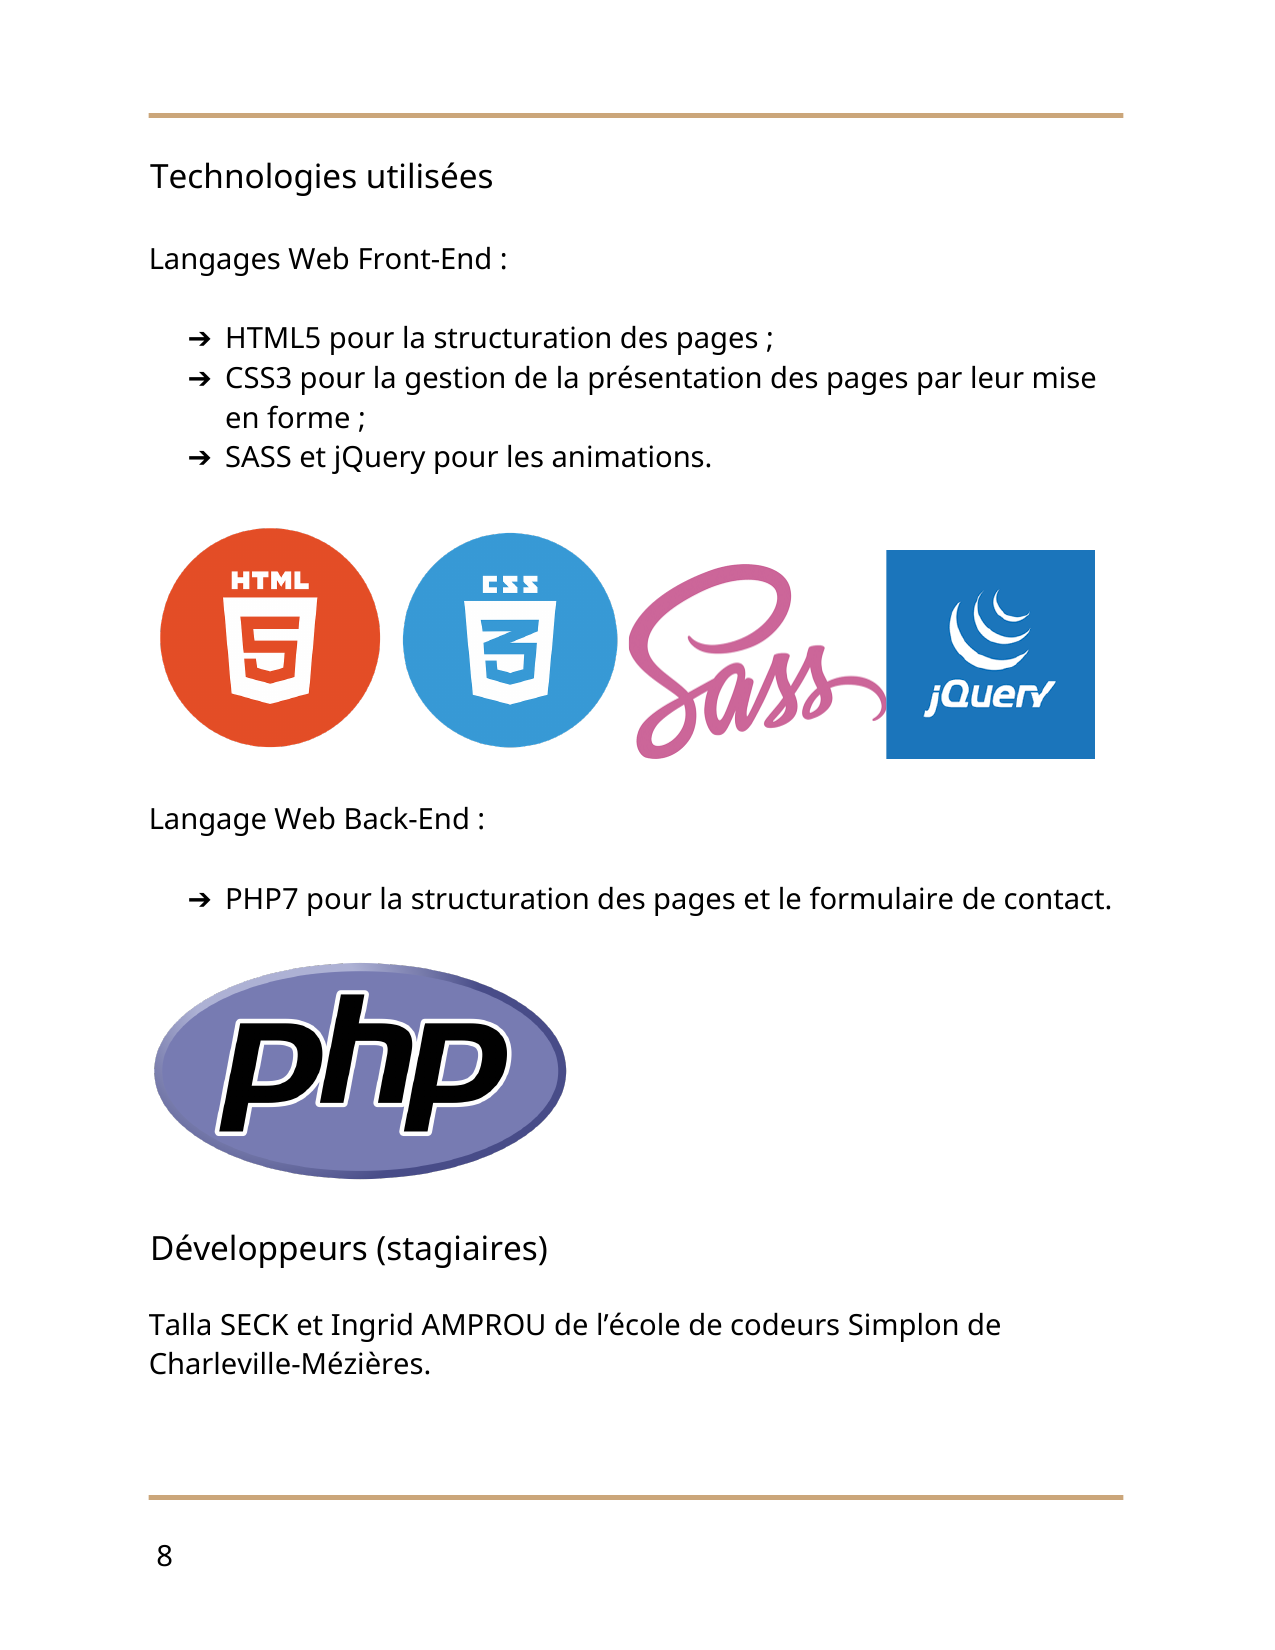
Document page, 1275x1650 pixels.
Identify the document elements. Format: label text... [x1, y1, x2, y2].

list CSS3 pour la gestion de la présentation des pages par leur mise en forme ; [187, 357, 1125, 437]
picture [148, 957, 572, 1185]
subtitle Technologies utilisées [150, 153, 1125, 199]
text Talla SECK et Ingrid AMPROU de l’école de codeurs Simplon de Charleville-Mézières. [148, 1304, 1125, 1383]
subtitle Développeurs (stagiaires) [150, 1224, 1125, 1270]
list HTML5 pour la structuration des pages ; [187, 318, 1125, 357]
text Langage Web Back-End : [148, 798, 1125, 838]
picture [148, 113, 1124, 118]
list SASS et jQuery pour les animations. [187, 437, 1125, 476]
text Langages Web Front-End : [148, 238, 1125, 278]
picture [148, 516, 1095, 759]
picture [148, 1495, 1124, 1500]
list PHP7 pour la structuration des pages et le formulaire de contact. [187, 878, 1125, 918]
